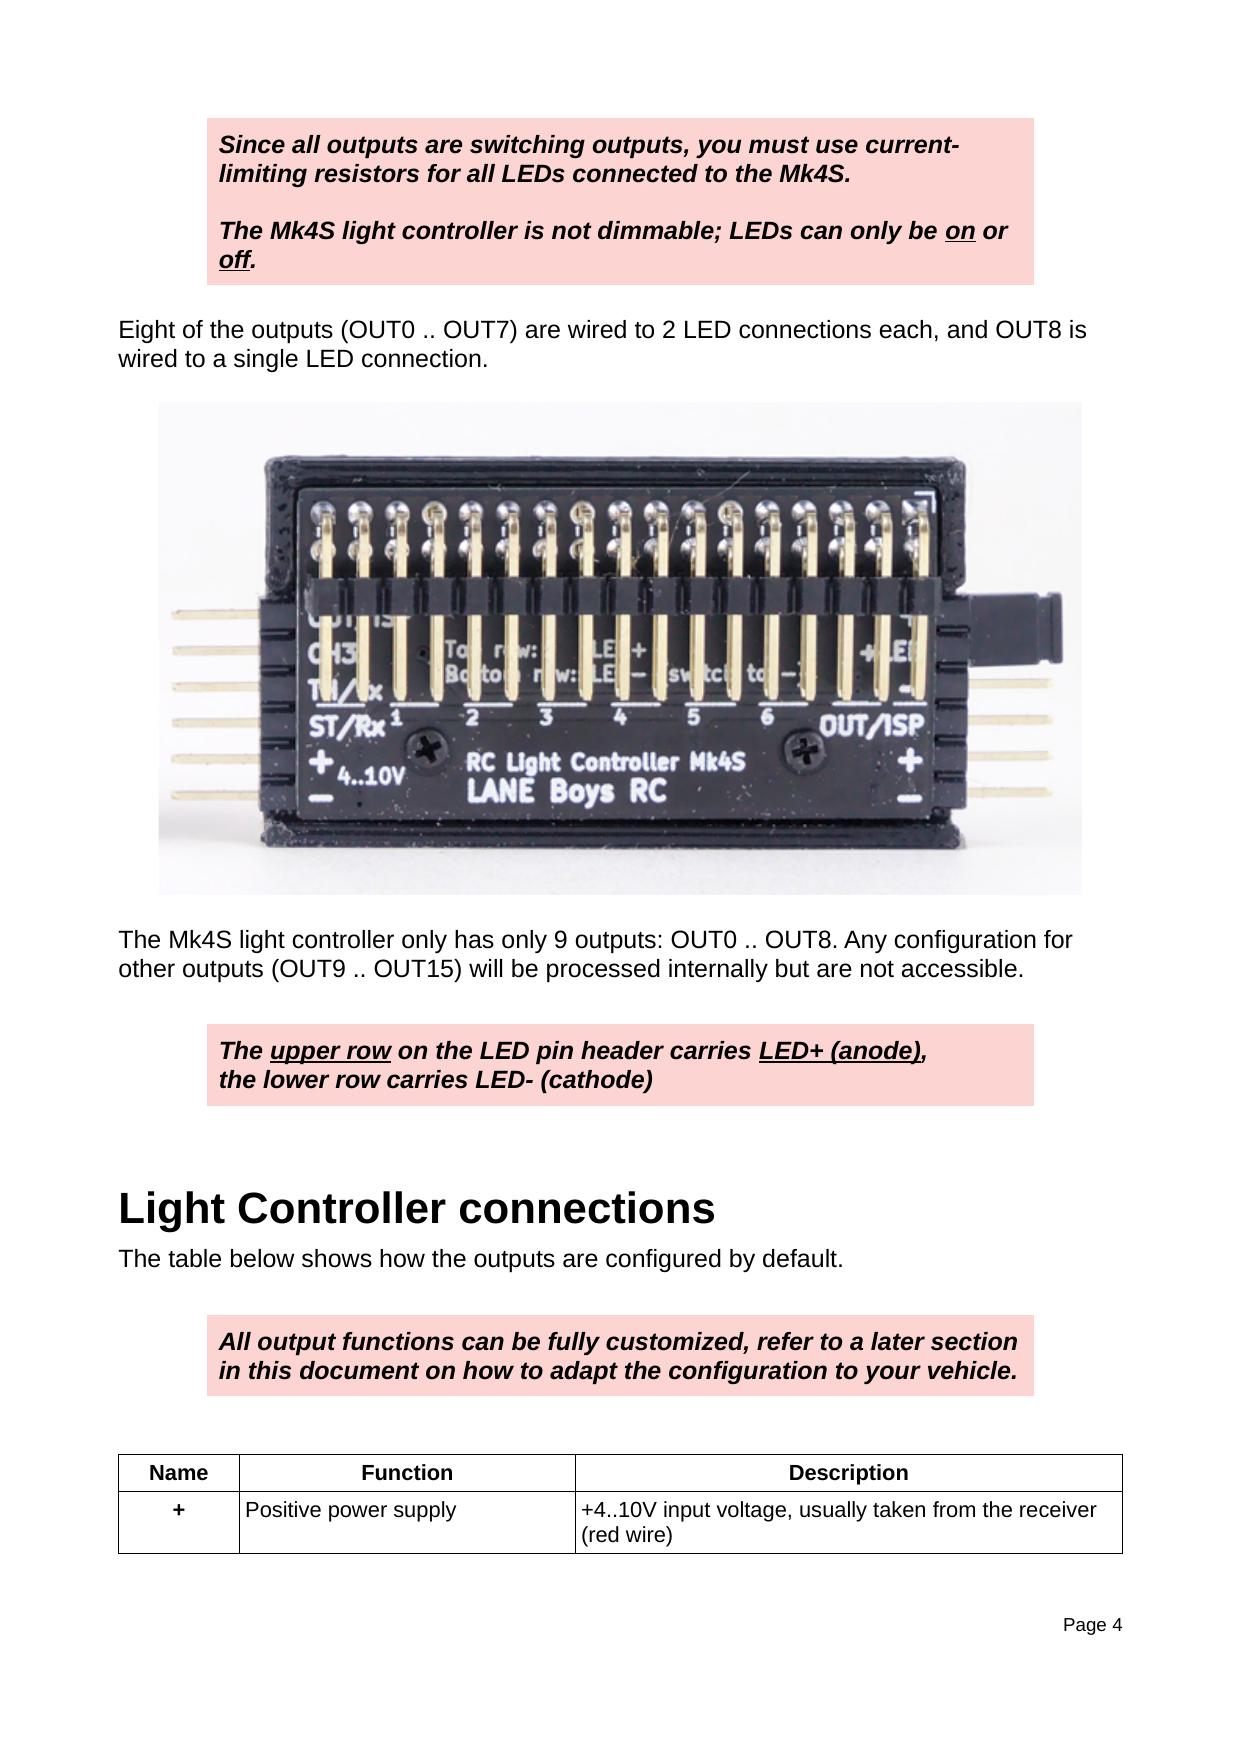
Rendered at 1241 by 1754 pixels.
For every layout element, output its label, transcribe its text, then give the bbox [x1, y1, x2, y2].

text The upper row on the LED pin header carries LED+ (anode), the lower row carries LED- (cathode) [207, 1024, 1034, 1106]
table_cell Positive power supply [240, 1492, 575, 1553]
table_header Name [119, 1455, 239, 1491]
picture [158, 402, 1082, 895]
text The table below shows how the outputs are configured by default. [118, 1244, 1122, 1273]
table_cell + [119, 1492, 239, 1553]
text Since all outputs are switching outputs, you must use current-limiting resistors for all LEDs connected to the Mk4S. [207, 118, 1034, 187]
text Eight of the outputs (OUT0 .. OUT7) are wired to 2 LED connections each, and OUT8 is wired to a single LED connection. [118, 315, 1122, 372]
text The Mk4S light controller is not dimmable; LEDs can only be on or off. [207, 216, 1034, 285]
table_header Function [240, 1455, 575, 1491]
subtitle Light Controller connections [118, 1182, 1122, 1233]
text The Mk4S light controller only has only 9 outputs: OUT0 .. OUT8. Any configuration for other outputs (OUT9 .. OUT15) will be processed internally but are not accessible. [118, 925, 1122, 982]
table_cell +4..10V input voltage, usually taken from the receiver (red wire) [576, 1492, 1122, 1553]
text All output functions can be fully customized, refer to a later section in this document on how to adapt the configuration to your vehicle. [207, 1315, 1034, 1396]
table_header Description [576, 1455, 1122, 1491]
